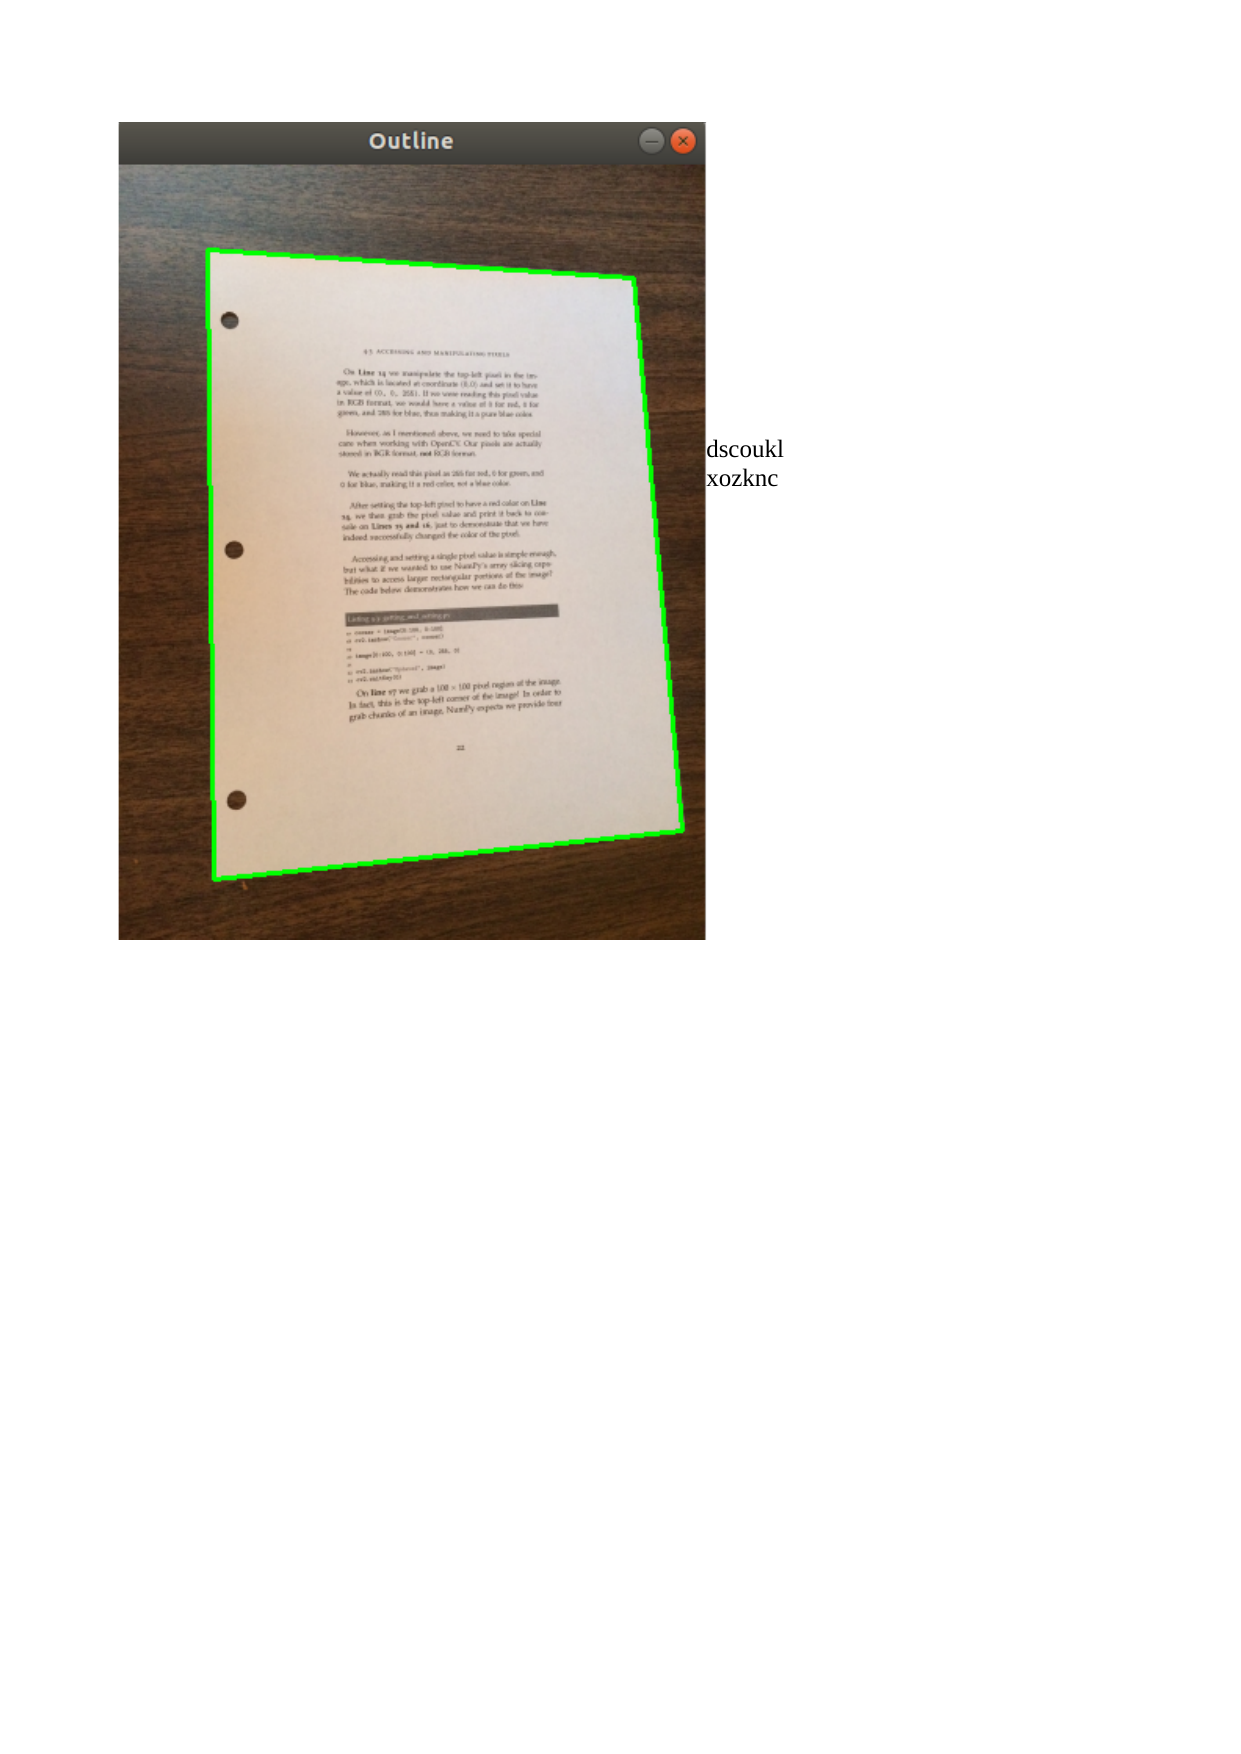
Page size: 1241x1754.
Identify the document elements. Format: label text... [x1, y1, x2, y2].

picture [118, 122, 707, 940]
text dscoukl [707, 434, 1122, 463]
text xozknc [707, 463, 1122, 492]
